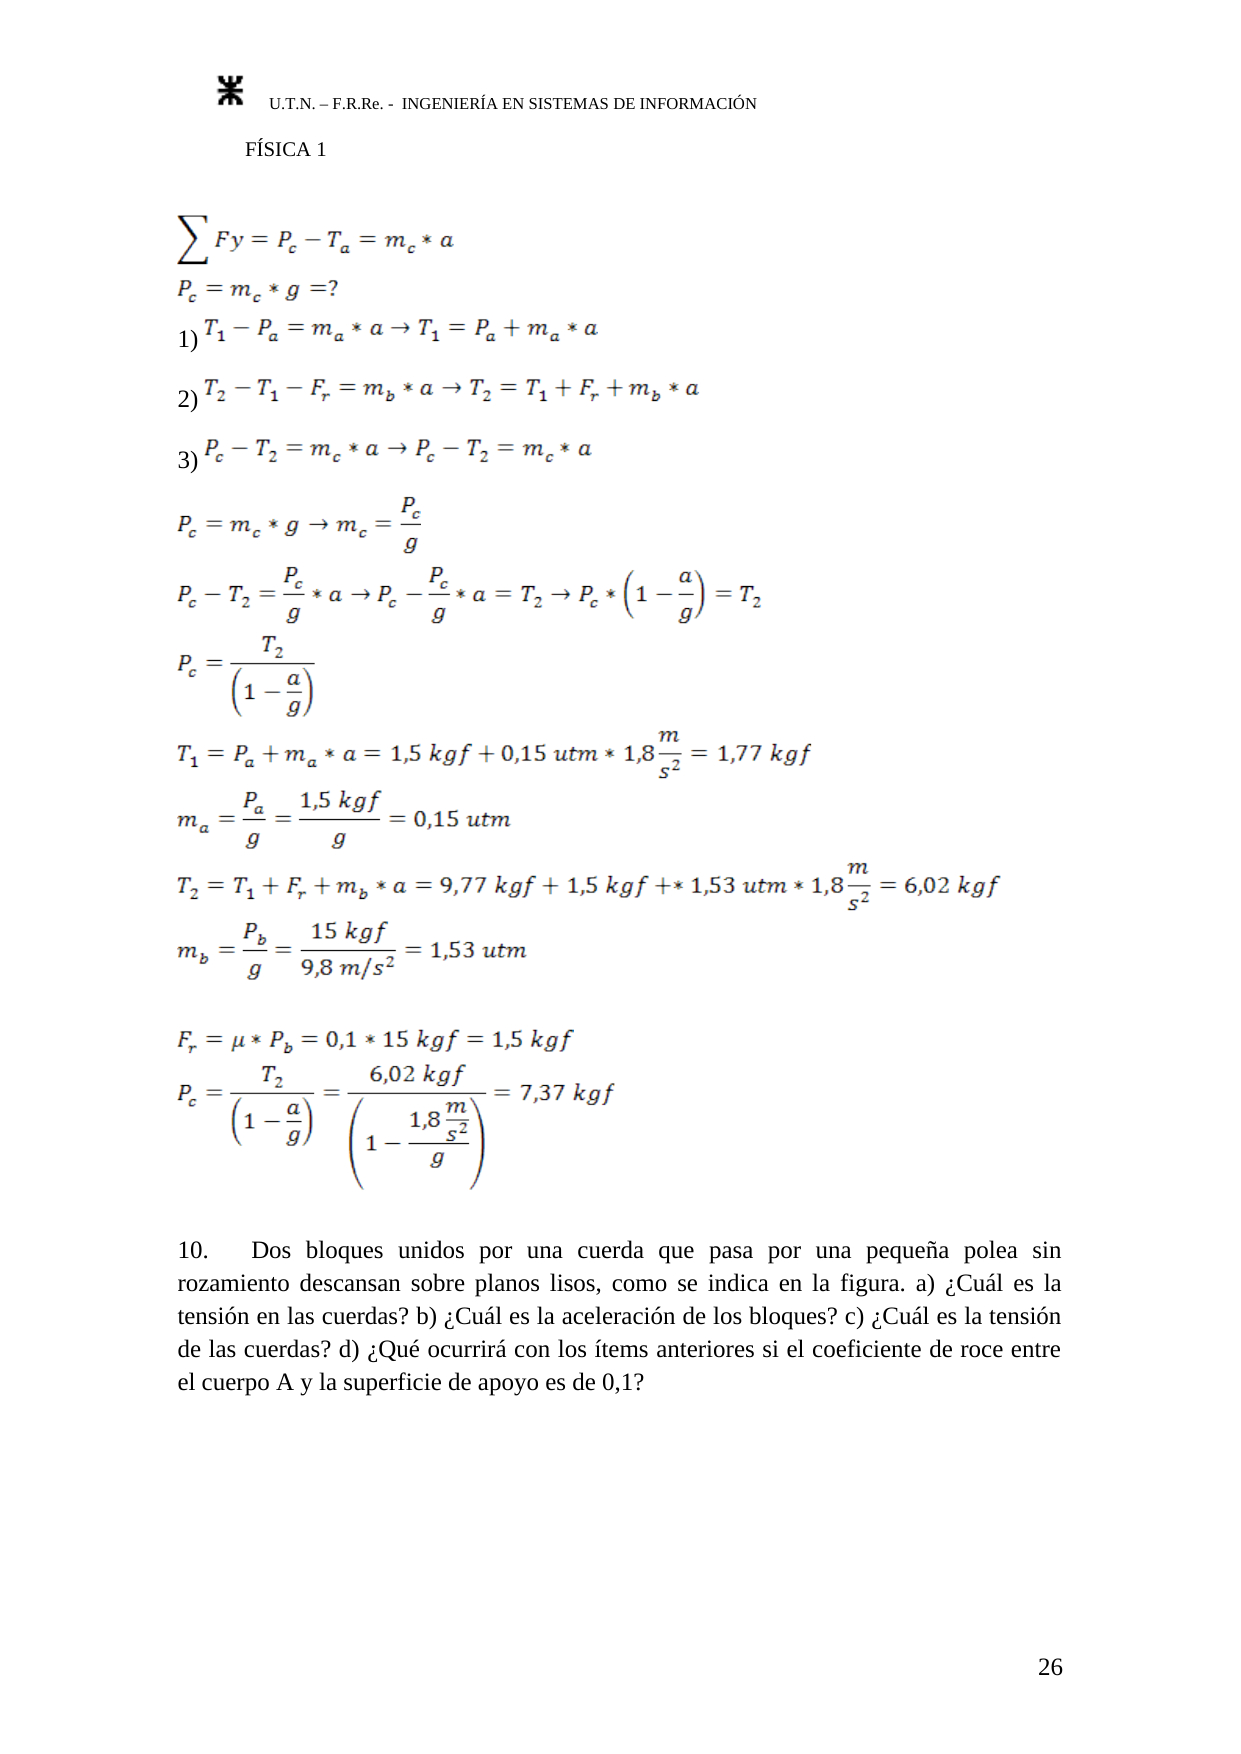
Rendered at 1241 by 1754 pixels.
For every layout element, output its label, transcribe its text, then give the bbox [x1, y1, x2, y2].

picture [177, 860, 1001, 917]
picture [177, 1025, 574, 1060]
picture [204, 373, 701, 408]
text 2) [177, 373, 1063, 427]
picture [177, 214, 454, 271]
picture [177, 564, 763, 630]
text 10. Dos bloques unidos por una cuerda que pasa por una pequeña polea sin rozamiento descansan sobre planos lisos, como se indica en la figura. a) ¿Cuál es la tensión en las cuerdas? b) ¿Cuál es la aceleración de los bloques? c) ¿Cuál es la tensión de las cuerdas? d) ¿Qué ocurrirá con los ítems anteriores si el coeficiente de roce entre el cuerpo A y la superficie de apoyo es de 0,1? [177, 1235, 1063, 1396]
picture [177, 1063, 615, 1198]
picture [177, 789, 512, 857]
text 3) [177, 434, 1063, 488]
picture [204, 313, 598, 348]
picture [177, 633, 315, 725]
text 1) [177, 313, 1063, 367]
picture [177, 921, 528, 988]
picture [177, 274, 338, 309]
picture [177, 494, 421, 560]
picture [177, 728, 812, 785]
picture [204, 433, 592, 469]
